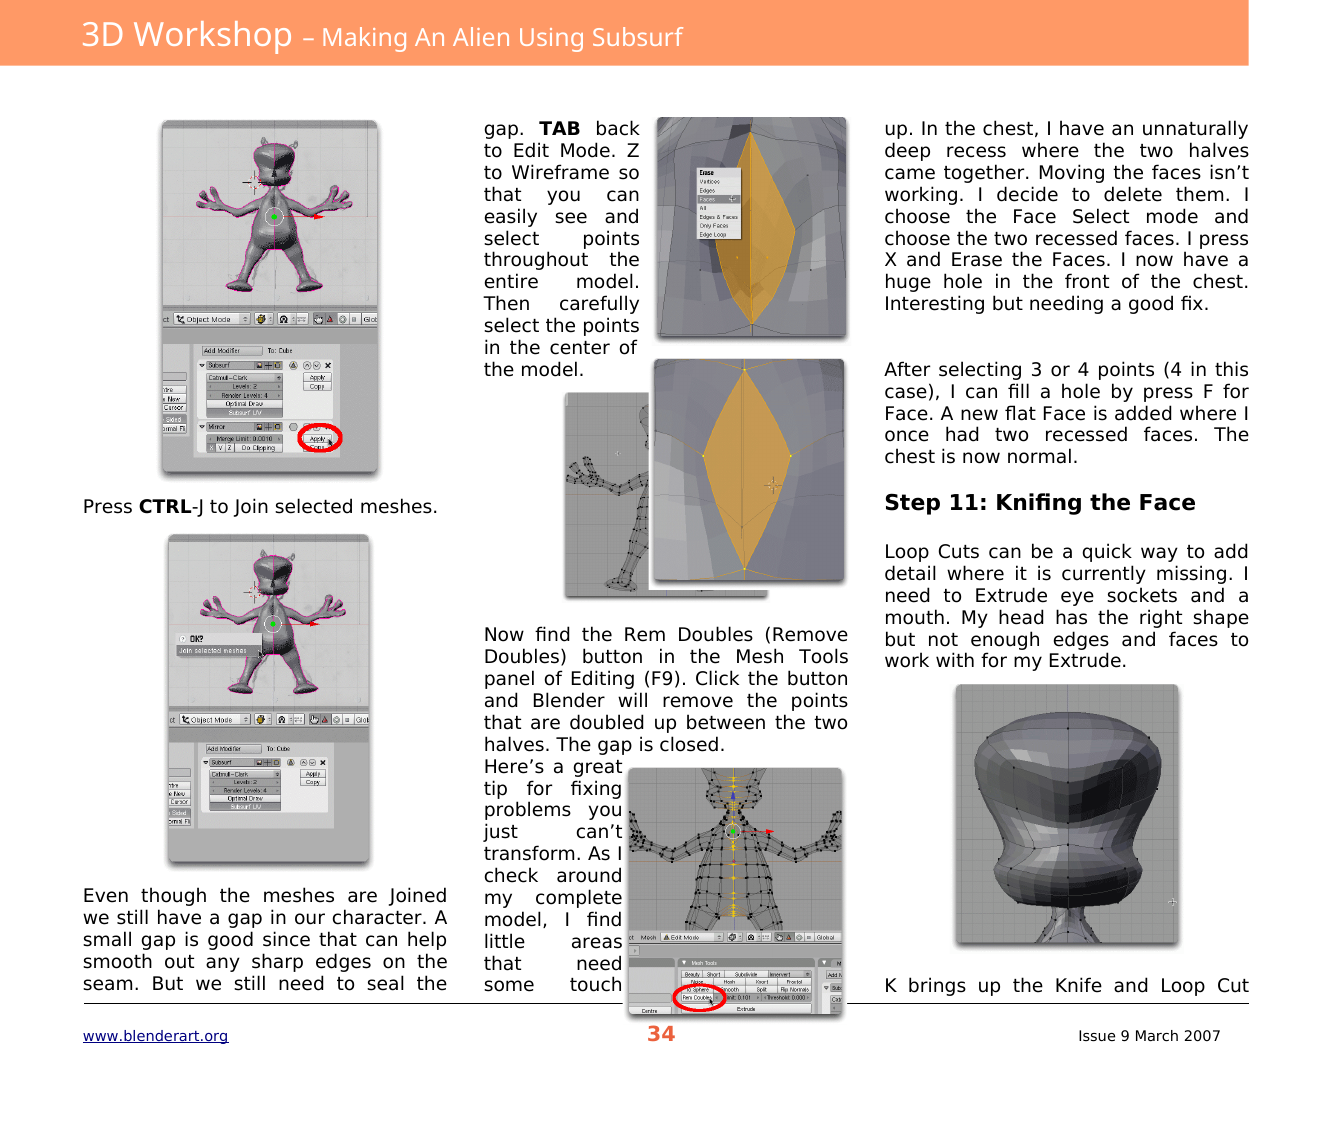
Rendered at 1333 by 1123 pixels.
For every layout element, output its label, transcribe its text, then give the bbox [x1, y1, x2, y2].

picture [651, 117, 852, 346]
text gap. TAB back to Edit Mode. Z to Wireframe so that you can easily see and select points throughout the entire model. Then carefully select the points in the center of the model. [483, 118, 849, 381]
text Now find the Rem Doubles (Remove Doubles) button in the Mesh Tools panel of Editing (F9). Click the button and Blender will remove the points that are doubled up between the two halves. The gap is closed. [483, 624, 849, 756]
picture [154, 119, 385, 485]
picture [561, 358, 850, 603]
text Even though the meshes are Joined we still have a gap in our character. A small gap is good since that can help smooth out any sharp edges on the seam. But we still need to seal the [83, 518, 448, 995]
text K brings up the Knife and Loop Cut [884, 975, 1249, 997]
picture [949, 684, 1185, 954]
picture [161, 533, 376, 874]
text Press CTRL-J to Join selected meshes. [83, 118, 448, 518]
picture [622, 767, 848, 1025]
text Here’s a great tip for fixing problems you just can’t transform. As I check around my complete model, I find little areas that need some touch [483, 756, 849, 996]
text Loop Cuts can be a quick way to add detail where it is currently missing. I need to Extrude eye sockets and a mouth. My head has the right shape but not enough edges and faces to work with for my Extrude. [884, 541, 1249, 672]
text Step 11: Knifing the Face [884, 490, 1249, 516]
text up. In the chest, I have an unnaturally deep recess where the two halves came together. Moving the faces isn’t working. I decide to delete them. I choose the Face Select mode and choose the two recessed faces. I press X and Erase the Faces. I now have a huge hole in the front of the chest. Interesting but needing a good fix. [884, 118, 1249, 315]
text After selecting 3 or 4 points (4 in this case), I can fill a hole by press F for Face. A new flat Face is added where I once had two recessed faces. The chest is now normal. [884, 359, 1249, 468]
